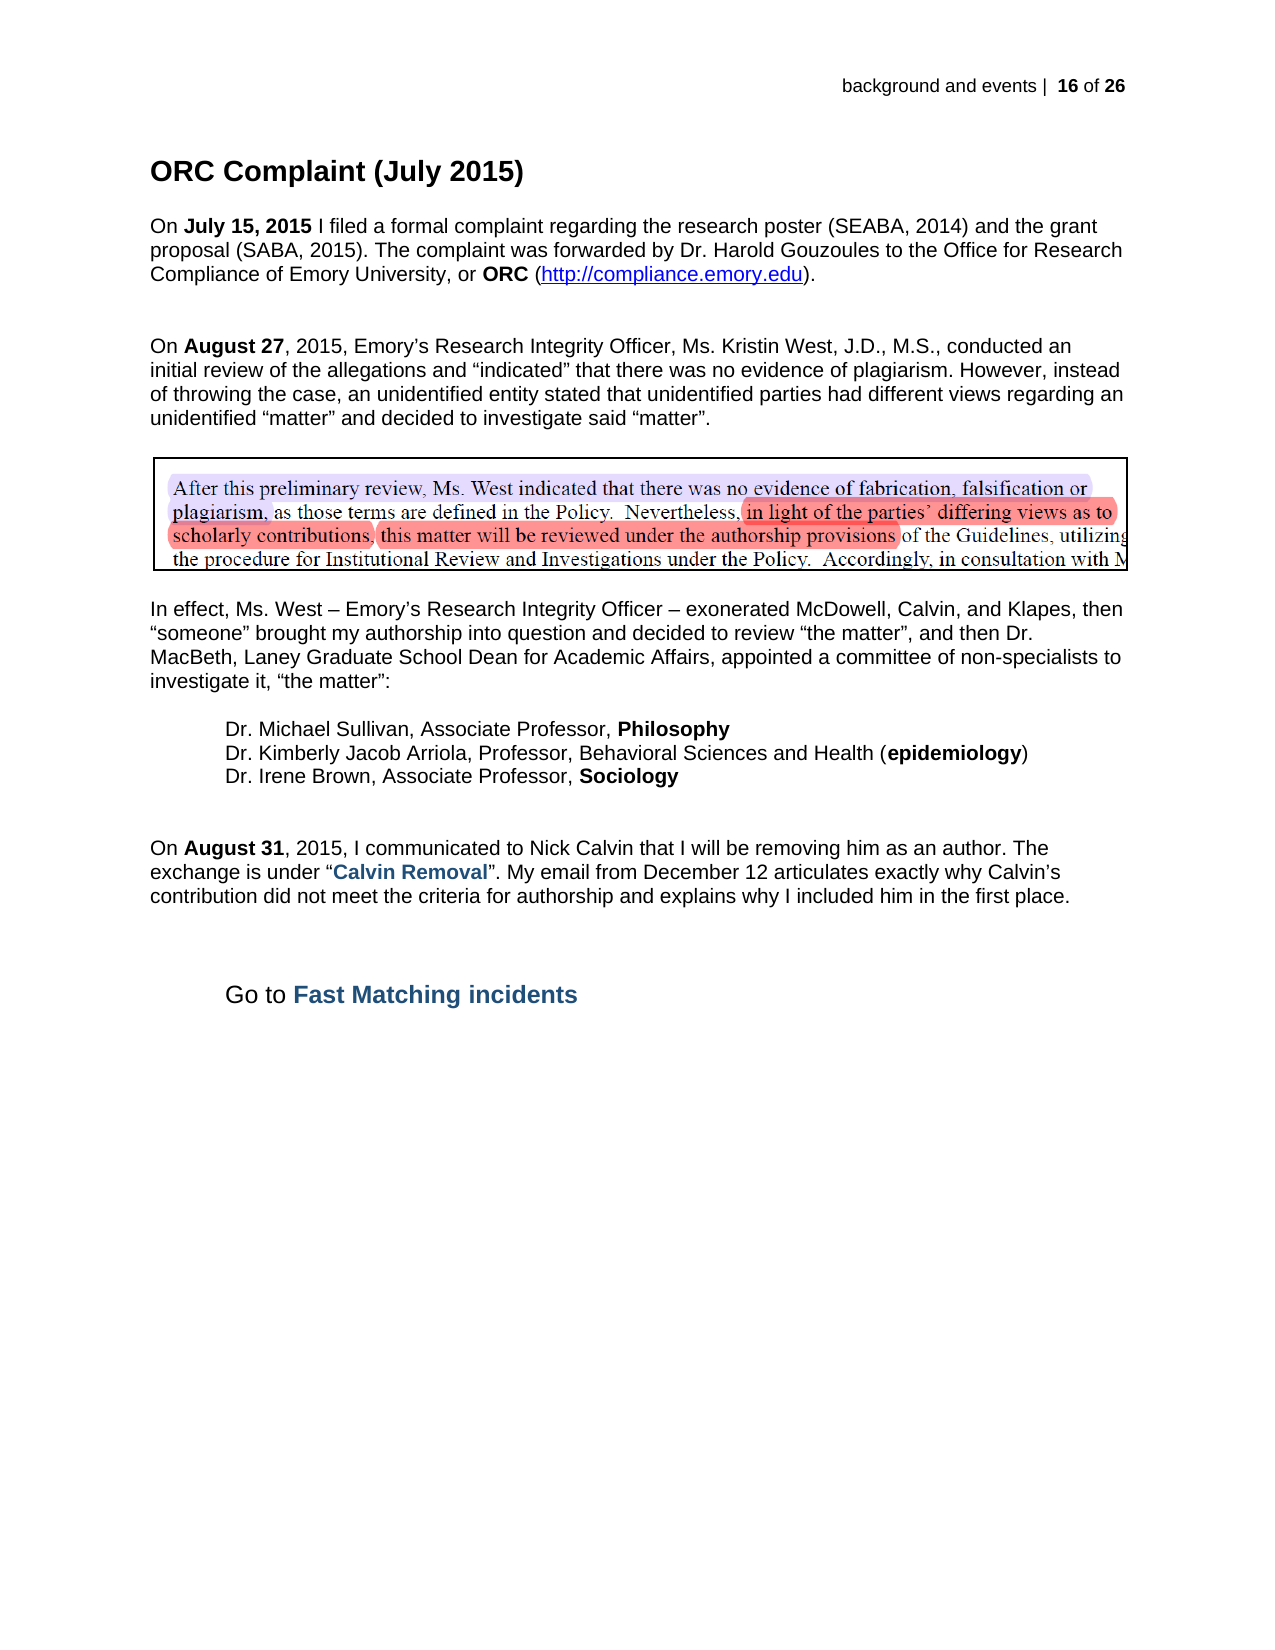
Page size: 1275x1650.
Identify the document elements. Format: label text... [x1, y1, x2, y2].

text On July 15, 2015 I filed a formal complaint regarding the research poster (SEABA, 2014) and the grant proposal (SABA, 2015). The complaint was forwarded by Dr. Harold Gouzoules to the Office for Research Compliance of Emory University, or ORC (http://compliance.emory.edu). [150, 214, 1125, 286]
text Dr. Michael Sullivan, Associate Professor, Philosophy [225, 716, 1125, 740]
text On August 31, 2015, I communicated to Nick Calvin that I will be removing him as an author. The exchange is under “Calvin Removal”. My email from December 12 articulates exactly why Calvin’s contribution did not meet the criteria for authorship and explains why I included him in the first place. [150, 836, 1125, 908]
text Go to Fast Matching incidents [225, 980, 1125, 1009]
text Dr. Irene Brown, Associate Professor, Sociology [225, 764, 1125, 788]
text In effect, Ms. West – Emory’s Research Integrity Officer – exonerated McDowell, Calvin, and Klapes, then “someone” brought my authorship into question and decided to review “the matter”, and then Dr. MacBeth, Laney Graduate School Dean for Academic Affairs, appointed a committee of non-specialists to investigate it, “the matter”: [150, 597, 1125, 692]
text On August 27, 2015, Emory’s Research Integrity Officer, Ms. Kristin West, J.D., M.S., conducted an initial review of the allegations and “indicated” that there was no evidence of plagiarism. However, instead of throwing the case, an unidentified entity stated that unidentified parties had different views regarding an unidentified “matter” and decided to investigate said “matter”. [150, 334, 1125, 430]
subtitle ORC Complaint (July 2015) [150, 154, 1125, 188]
picture [155, 459, 1126, 569]
text Dr. Kimberly Jacob Arriola, Professor, Behavioral Sciences and Health (epidemiology) [225, 740, 1125, 764]
